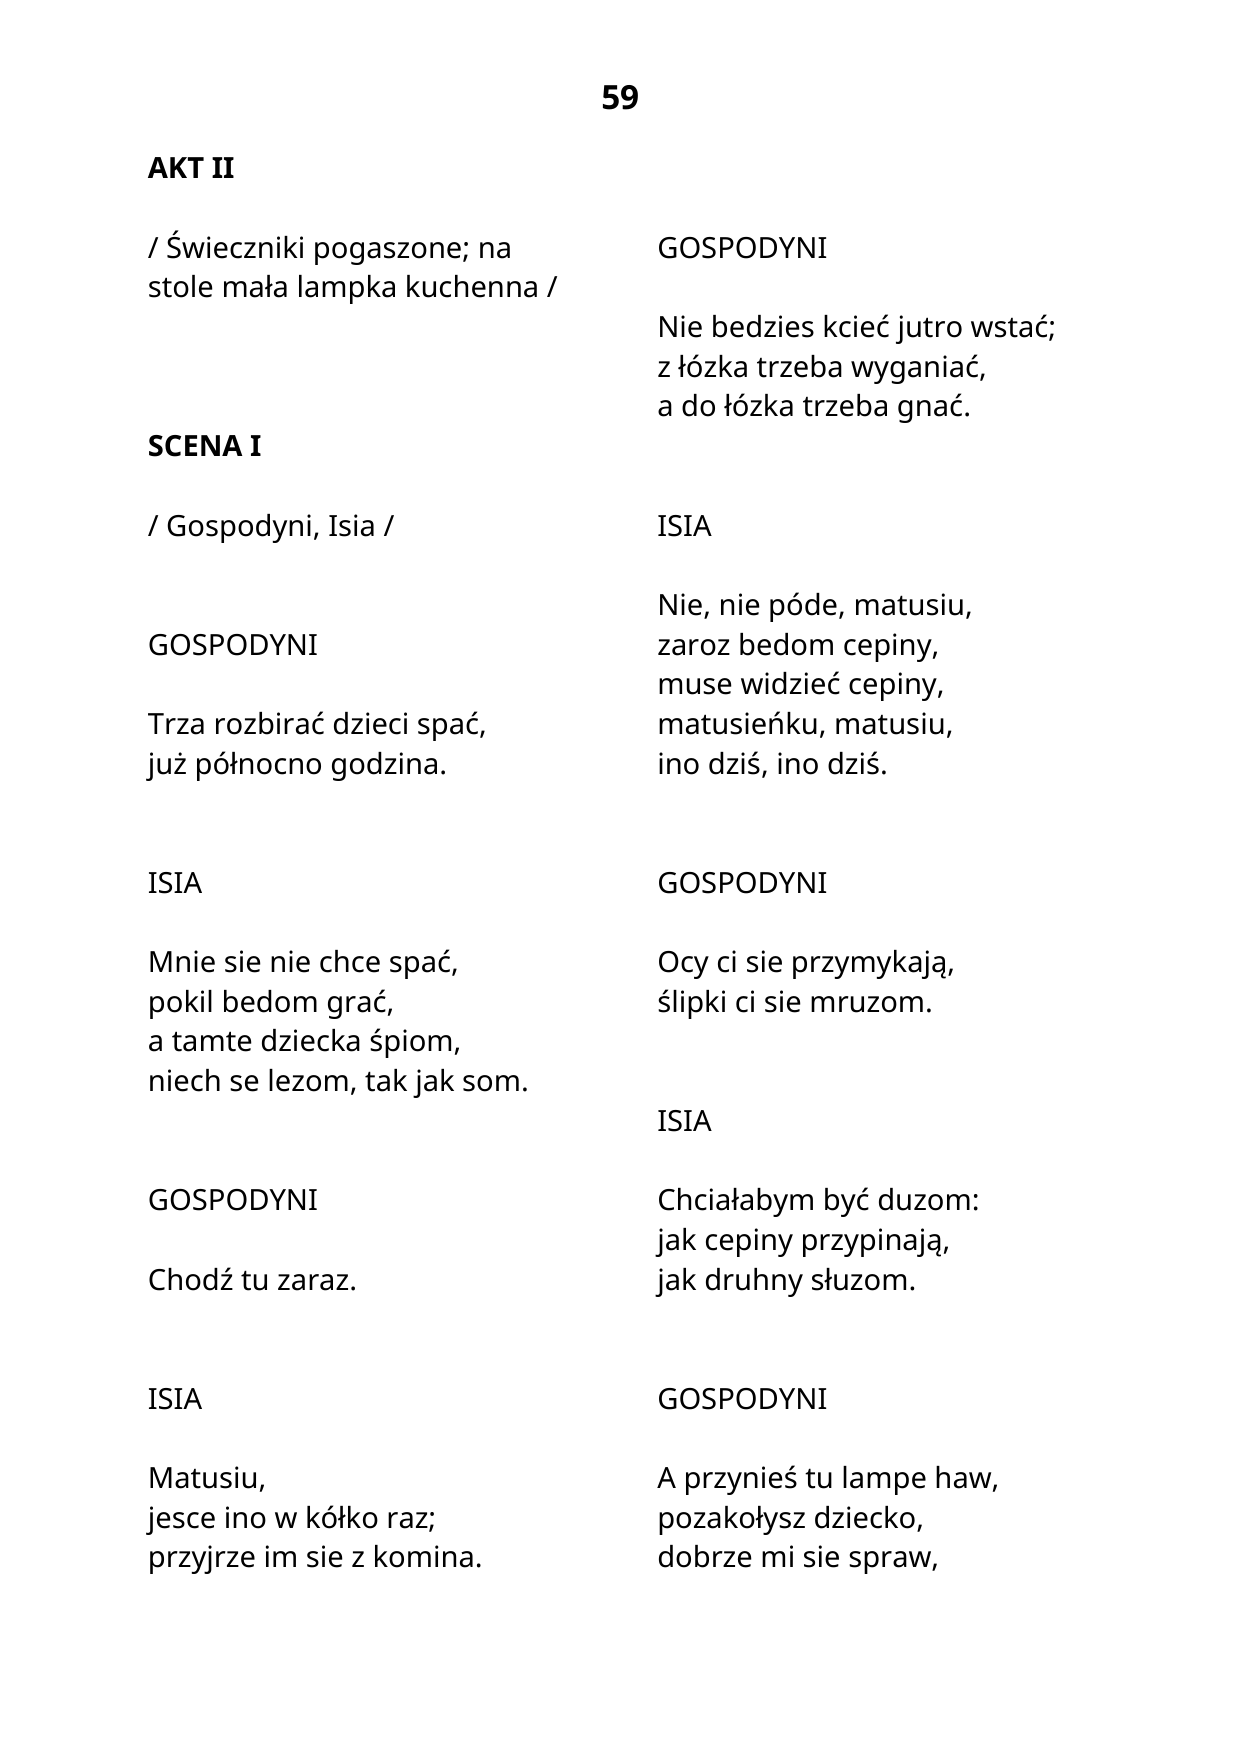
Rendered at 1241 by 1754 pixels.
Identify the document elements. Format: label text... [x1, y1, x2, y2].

text Chodź tu zaraz. [148, 1259, 583, 1298]
text ISIA [657, 1100, 1093, 1140]
text zaroz bedom cepiny, [657, 624, 1093, 663]
text a tamte dziecka śpiom, [148, 1021, 583, 1060]
text pozakołysz dziecko, [657, 1497, 1093, 1537]
text ISIA [148, 1378, 583, 1418]
text Chciałabym być duzom: [657, 1179, 1093, 1219]
text Trza rozbirać dzieci spać, [148, 703, 583, 743]
text Ocy ci sie przymykają, [657, 941, 1093, 981]
text AKT II [148, 148, 583, 187]
text Nie, nie póde, matusiu, [657, 584, 1093, 624]
text GOSPODYNI [657, 227, 1093, 267]
text / Gospodyni, Isia / [148, 505, 583, 544]
text pokil bedom grać, [148, 981, 583, 1021]
text Nie bedzies kcieć jutro wstać; [657, 306, 1093, 346]
text Mnie sie nie chce spać, [148, 941, 583, 981]
text dobrze mi sie spraw, [657, 1537, 1093, 1576]
text matusieńku, matusiu, [657, 703, 1093, 743]
text A przynieś tu lampe haw, [657, 1457, 1093, 1497]
text jesce ino w kółko raz; [148, 1497, 583, 1537]
text z łózka trzeba wyganiać, [657, 346, 1093, 386]
text już północno godzina. [148, 743, 583, 783]
text GOSPODYNI [657, 1378, 1093, 1418]
text ISIA [657, 505, 1093, 544]
text SCENA I [148, 425, 583, 465]
text niech se lezom, tak jak som. [148, 1060, 583, 1100]
text jak cepiny przypinają, [657, 1219, 1093, 1259]
text a do łózka trzeba gnać. [657, 386, 1093, 425]
text jak druhny słuzom. [657, 1259, 1093, 1298]
text GOSPODYNI [148, 1179, 583, 1219]
text muse widzieć cepiny, [657, 663, 1093, 703]
text ISIA [148, 862, 583, 902]
text ślipki ci sie mruzom. [657, 981, 1093, 1021]
text przyjrze im sie z komina. [148, 1537, 583, 1576]
text GOSPODYNI [148, 624, 583, 663]
text GOSPODYNI [657, 862, 1093, 902]
text / Świeczniki pogaszone; na stole mała lampka kuchenna / [148, 227, 583, 306]
text Matusiu, [148, 1457, 583, 1497]
text ino dziś, ino dziś. [657, 743, 1093, 783]
